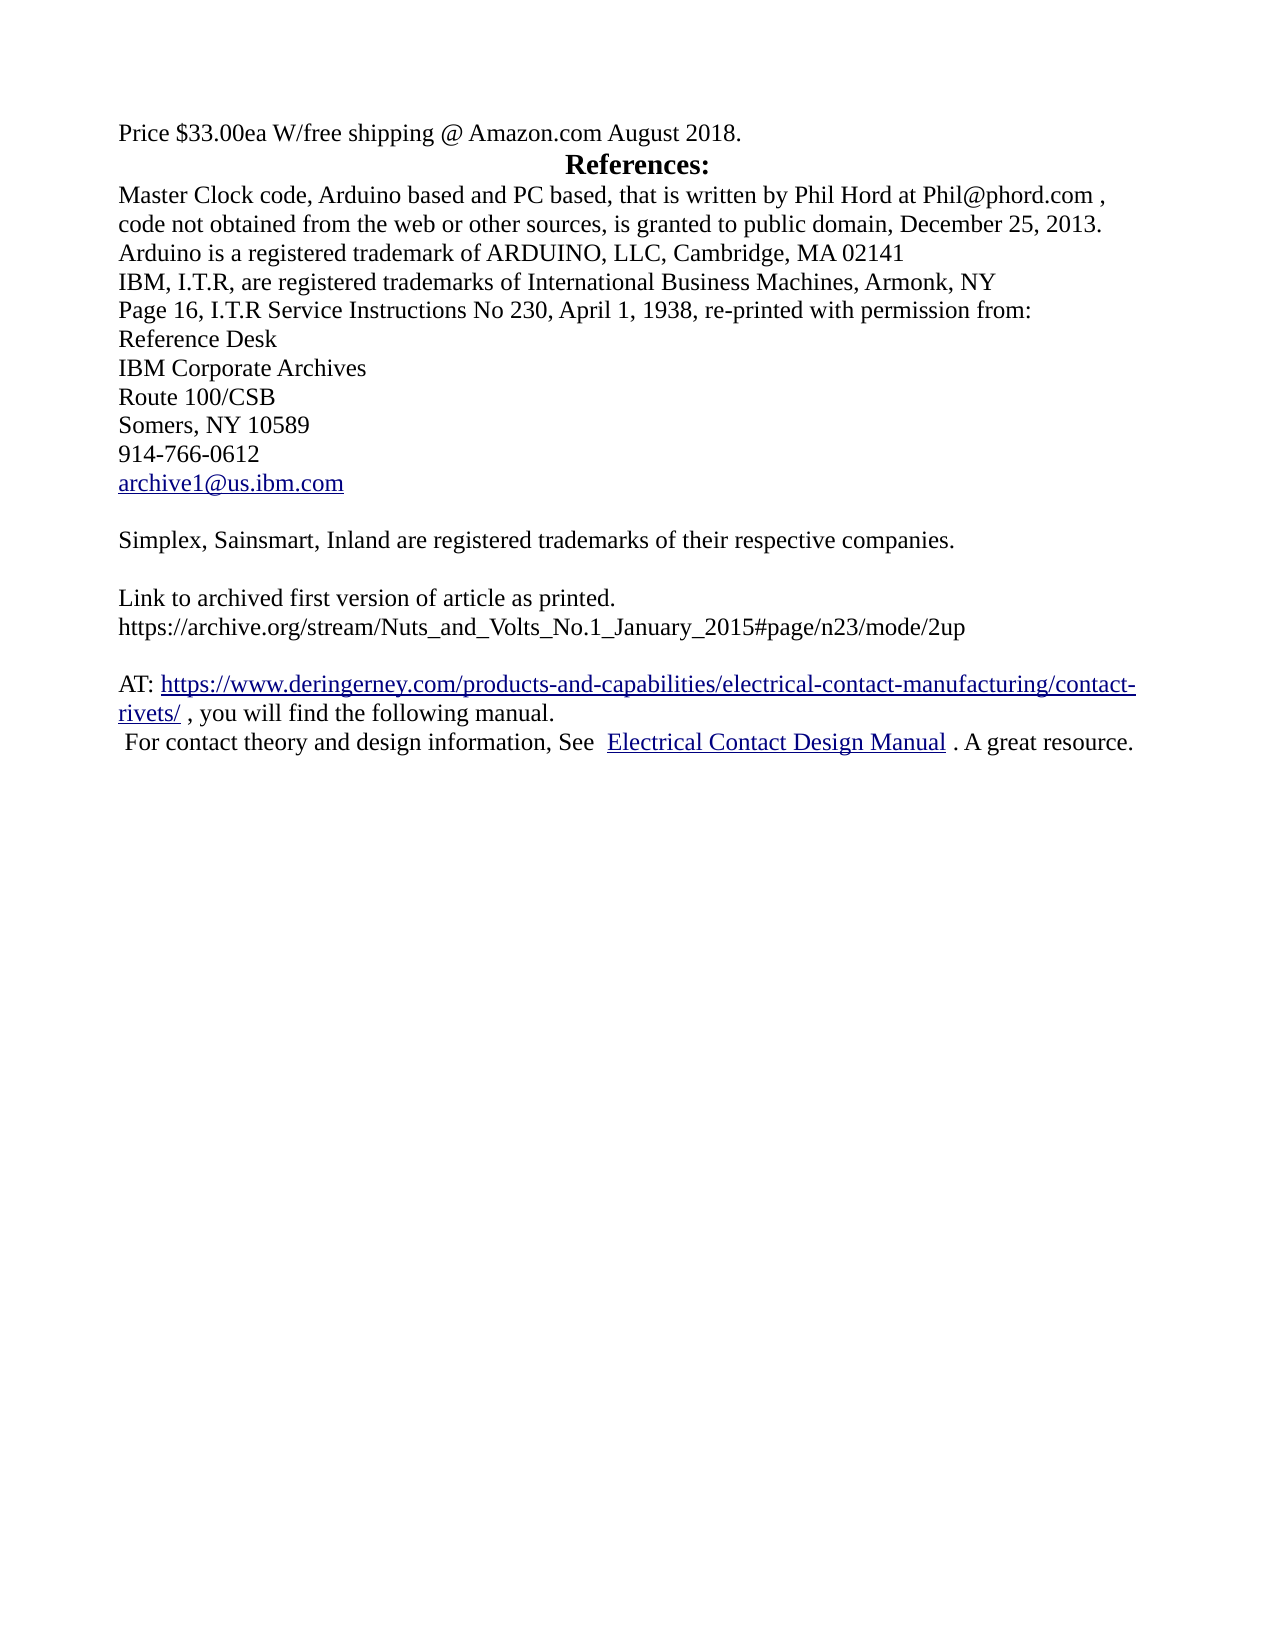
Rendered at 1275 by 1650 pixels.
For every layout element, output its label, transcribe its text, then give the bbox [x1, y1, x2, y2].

text Somers, NY 10589 [118, 410, 1157, 439]
text IBM, I.T.R, are registered trademarks of International Business Machines, Armonk, NY [118, 267, 1157, 295]
text https://archive.org/stream/Nuts_and_Volts_No.1_January_2015#page/n23/mode/2up [118, 612, 1157, 640]
text References: [118, 147, 1157, 180]
text archive1@us.ibm.com [118, 468, 1157, 497]
text AT: https://www.deringerney.com/products-and-capabilities/electrical-contact-manufacturing/contact-rivets/ , you will find the following manual. [118, 669, 1157, 727]
text Route 100/CSB [118, 382, 1157, 410]
text Simplex, Sainsmart, Inland are registered trademarks of their respective companies. [118, 525, 1157, 554]
text 914-766-0612 [118, 439, 1157, 468]
text Master Clock code, Arduino based and PC based, that is written by Phil Hord at Phil@phord.com , [118, 180, 1157, 209]
text IBM Corporate Archives [118, 353, 1157, 382]
text Page 16, I.T.R Service Instructions No 230, April 1, 1938, re-printed with permission from: [118, 295, 1157, 324]
text For contact theory and design information, See Electrical Contact Design Manual . A great resource. [118, 727, 1157, 755]
text code not obtained from the web or other sources, is granted to public domain, December 25, 2013. [118, 209, 1157, 238]
text Arduino is a registered trademark of ARDUINO, LLC, Cambridge, MA 02141 [118, 238, 1157, 267]
text Reference Desk [118, 324, 1157, 353]
text Link to archived first version of article as printed. [118, 583, 1157, 612]
text Price $33.00ea W/free shipping @ Amazon.com August 2018. [118, 118, 1157, 147]
